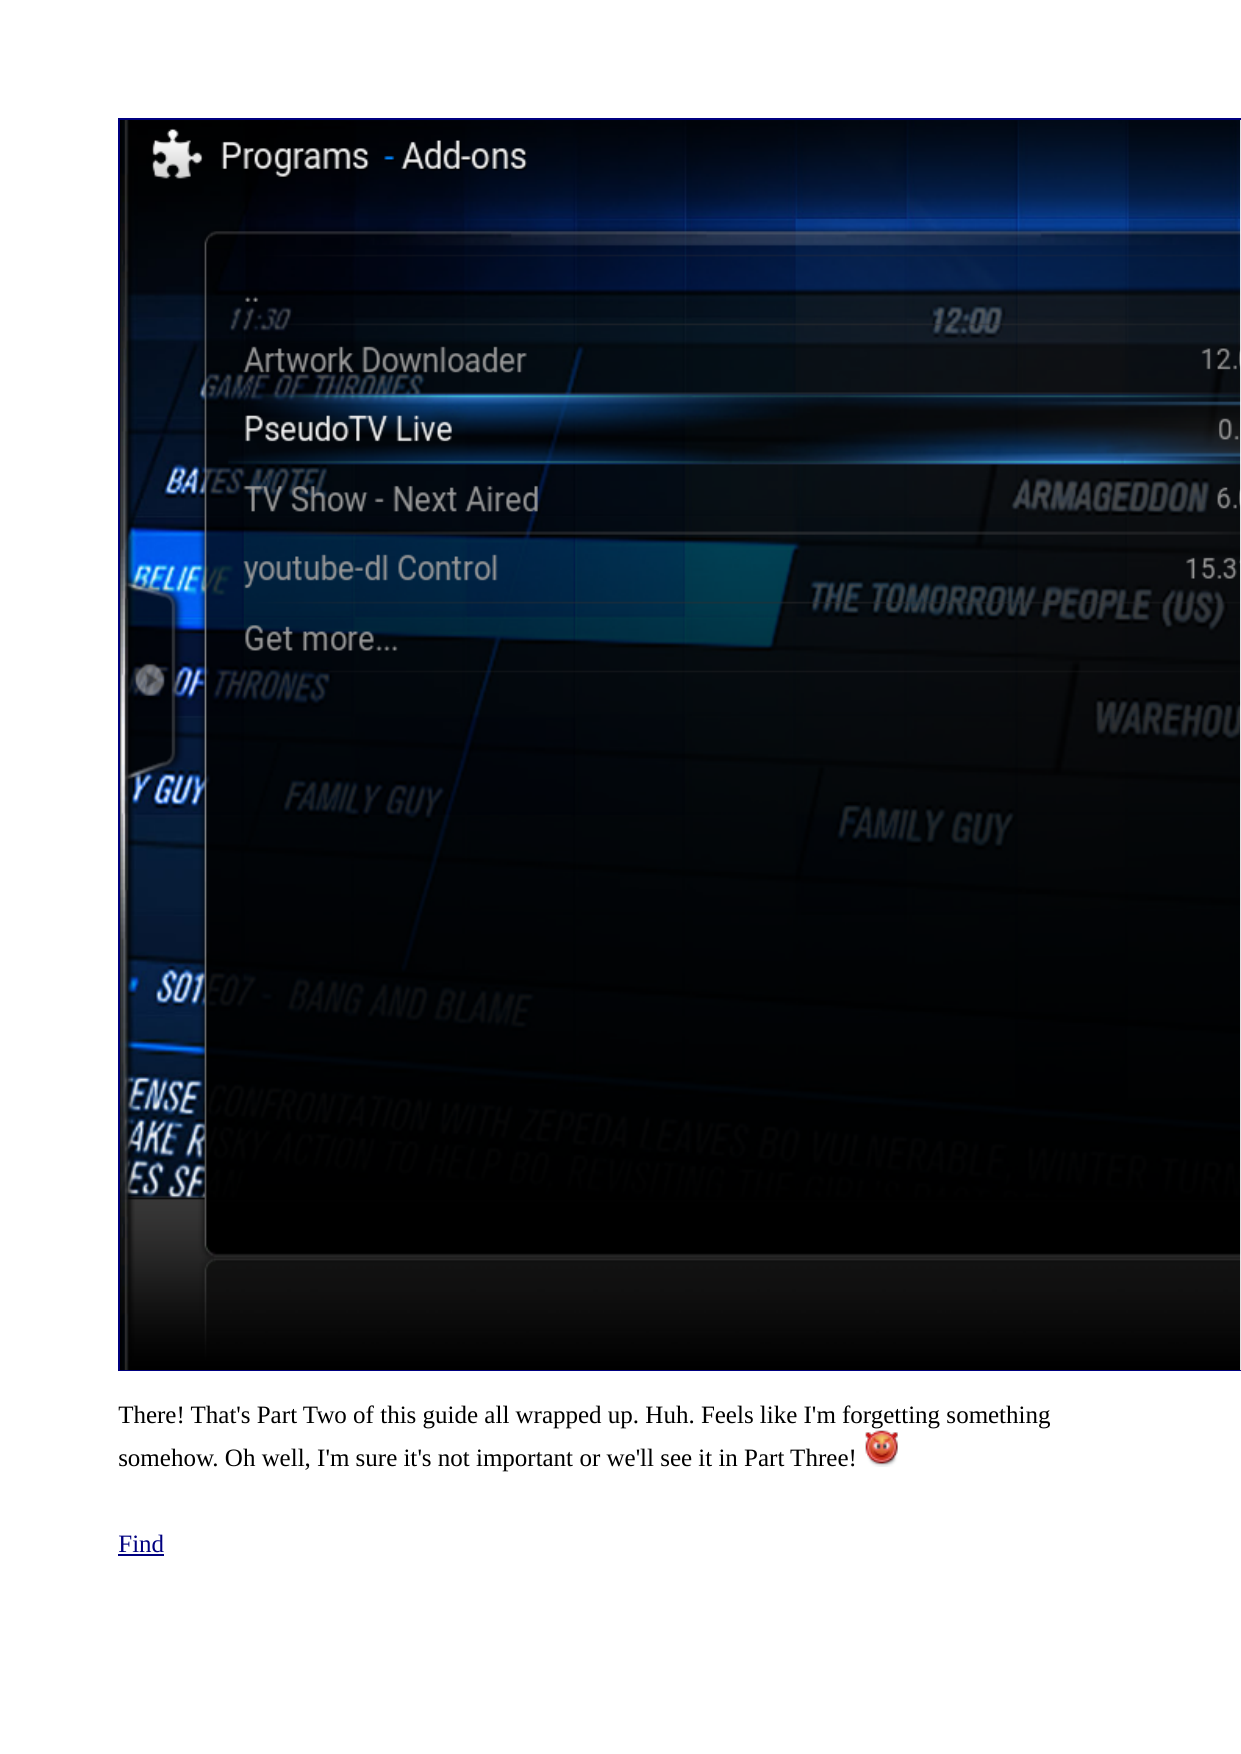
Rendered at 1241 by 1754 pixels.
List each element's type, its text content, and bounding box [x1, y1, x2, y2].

picture [120, 120, 1241, 1370]
picture [863, 1428, 901, 1467]
text Find [118, 1529, 1122, 1558]
text There! That's Part Two of this guide all wrapped up. Huh. Feels like I'm forgetting something somehow. Oh well, I'm sure it's not important or we'll see it in Part Three! [118, 1371, 1122, 1472]
